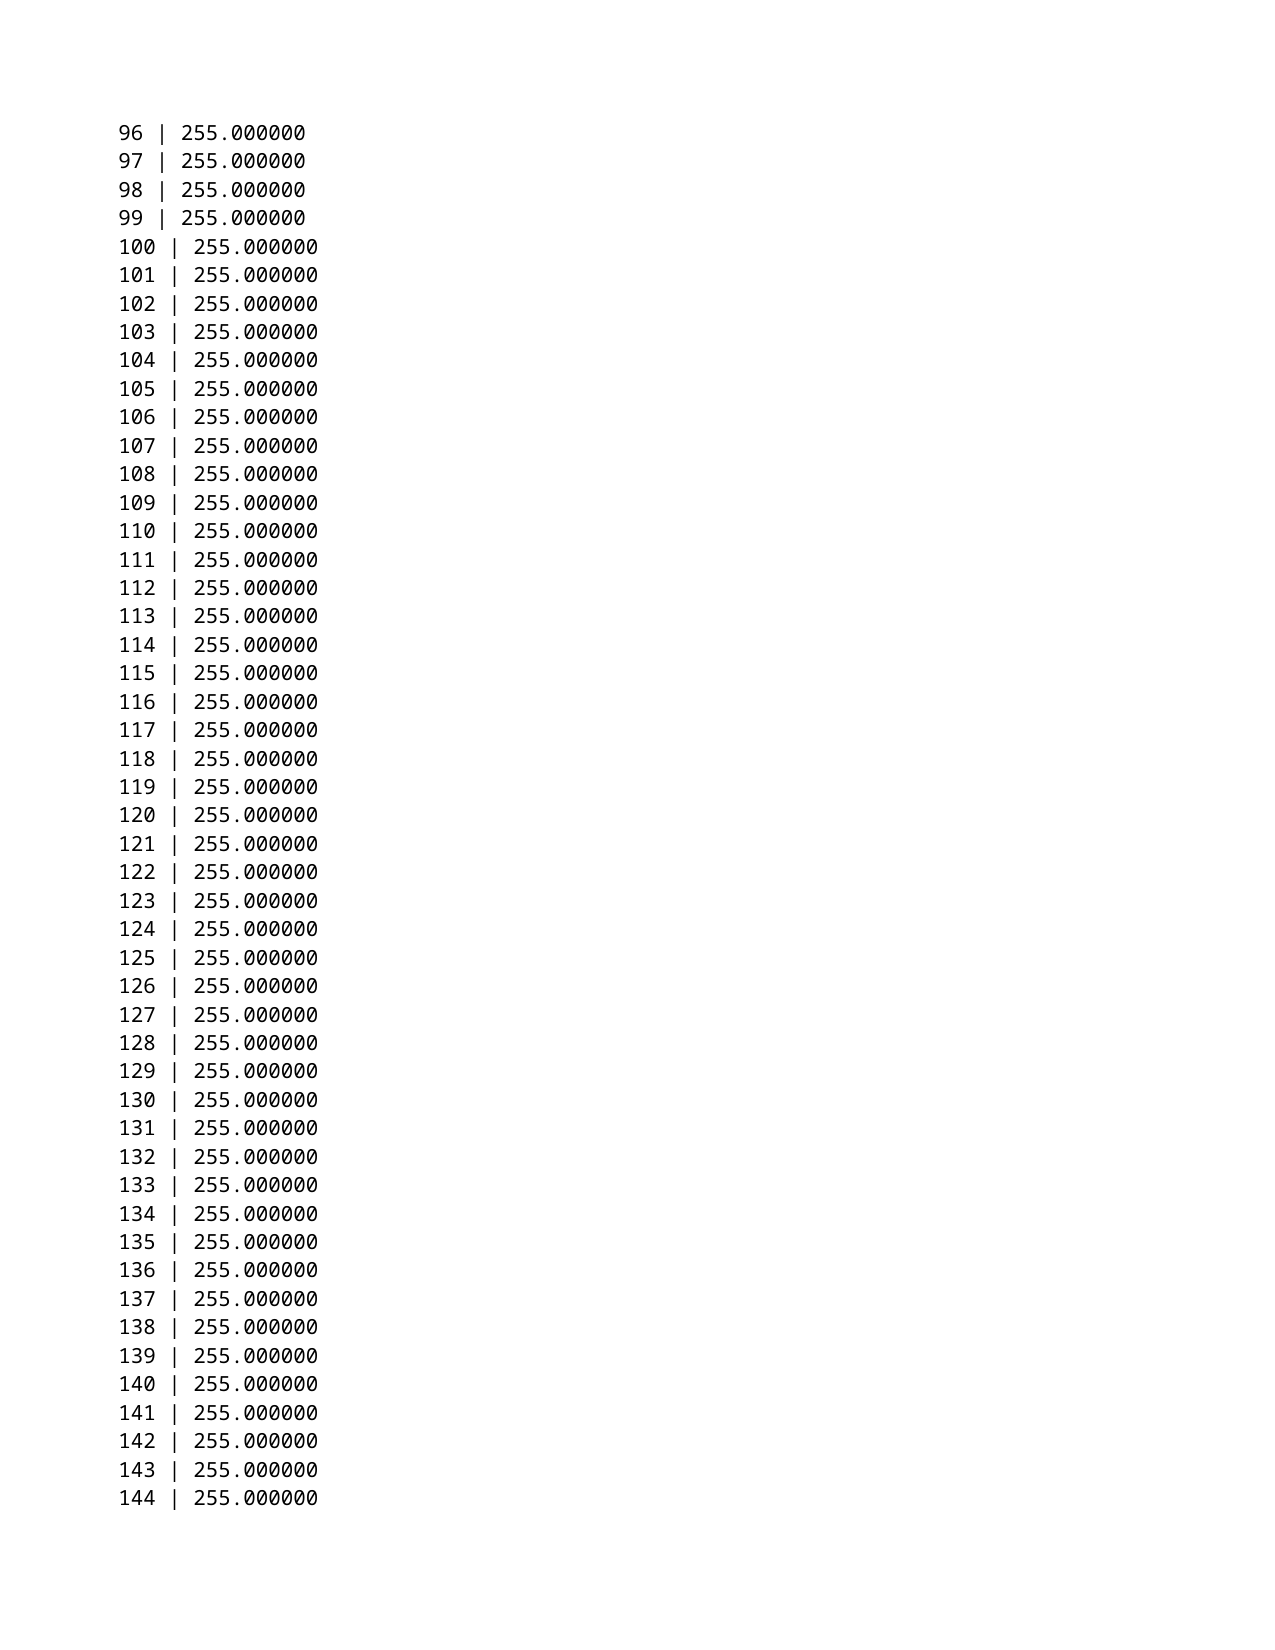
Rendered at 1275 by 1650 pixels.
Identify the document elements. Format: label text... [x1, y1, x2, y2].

text 134 | 255.000000 [118, 1199, 1157, 1227]
text 102 | 255.000000 [118, 289, 1157, 317]
text 105 | 255.000000 [118, 374, 1157, 402]
text 97 | 255.000000 [118, 147, 1157, 175]
text 144 | 255.000000 [118, 1483, 1157, 1512]
text 143 | 255.000000 [118, 1455, 1157, 1483]
text 100 | 255.000000 [118, 232, 1157, 260]
text 112 | 255.000000 [118, 573, 1157, 602]
text 103 | 255.000000 [118, 317, 1157, 346]
text 101 | 255.000000 [118, 260, 1157, 289]
text 116 | 255.000000 [118, 687, 1157, 715]
text 99 | 255.000000 [118, 203, 1157, 232]
text 128 | 255.000000 [118, 1028, 1157, 1057]
text 106 | 255.000000 [118, 402, 1157, 431]
text 130 | 255.000000 [118, 1085, 1157, 1113]
text 119 | 255.000000 [118, 772, 1157, 801]
text 132 | 255.000000 [118, 1142, 1157, 1170]
text 96 | 255.000000 [118, 118, 1157, 147]
text 104 | 255.000000 [118, 346, 1157, 374]
text 120 | 255.000000 [118, 801, 1157, 829]
text 131 | 255.000000 [118, 1113, 1157, 1142]
text 124 | 255.000000 [118, 914, 1157, 943]
text 137 | 255.000000 [118, 1284, 1157, 1312]
text 138 | 255.000000 [118, 1312, 1157, 1341]
text 113 | 255.000000 [118, 602, 1157, 630]
text 123 | 255.000000 [118, 886, 1157, 914]
text 135 | 255.000000 [118, 1227, 1157, 1256]
text 98 | 255.000000 [118, 175, 1157, 203]
text 125 | 255.000000 [118, 943, 1157, 971]
text 111 | 255.000000 [118, 545, 1157, 573]
text 110 | 255.000000 [118, 516, 1157, 545]
text 129 | 255.000000 [118, 1057, 1157, 1085]
text 126 | 255.000000 [118, 971, 1157, 1000]
text 136 | 255.000000 [118, 1256, 1157, 1284]
text 121 | 255.000000 [118, 829, 1157, 857]
text 117 | 255.000000 [118, 715, 1157, 744]
text 141 | 255.000000 [118, 1398, 1157, 1426]
text 122 | 255.000000 [118, 857, 1157, 886]
text 109 | 255.000000 [118, 488, 1157, 516]
text 140 | 255.000000 [118, 1369, 1157, 1398]
text 133 | 255.000000 [118, 1170, 1157, 1199]
text 142 | 255.000000 [118, 1426, 1157, 1455]
text 107 | 255.000000 [118, 431, 1157, 459]
text 115 | 255.000000 [118, 658, 1157, 687]
text 139 | 255.000000 [118, 1341, 1157, 1369]
text 114 | 255.000000 [118, 630, 1157, 658]
text 108 | 255.000000 [118, 459, 1157, 488]
text 118 | 255.000000 [118, 744, 1157, 772]
text 127 | 255.000000 [118, 1000, 1157, 1028]
